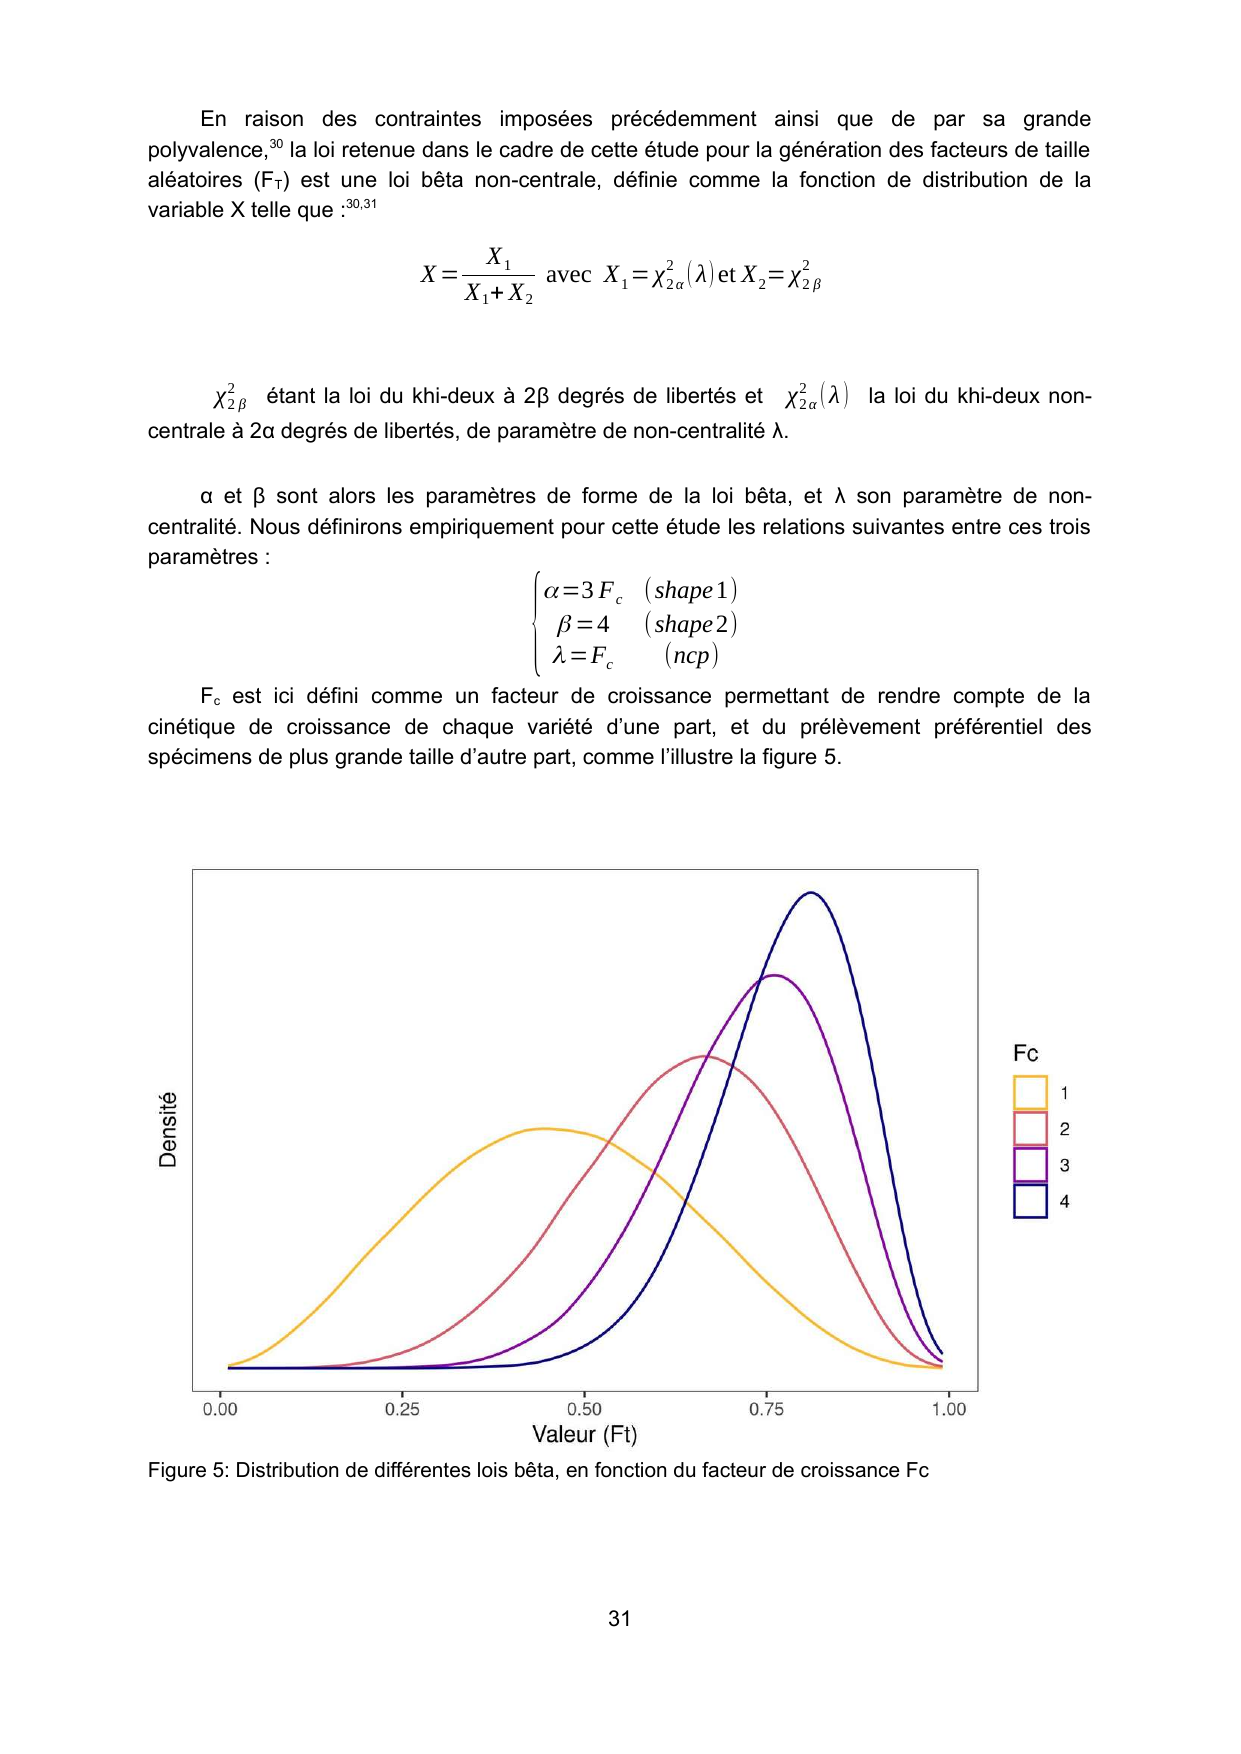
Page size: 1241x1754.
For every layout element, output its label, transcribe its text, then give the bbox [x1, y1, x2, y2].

text En raison des contraintes imposées précédemment ainsi que de par sa grande polyvalence,30 la loi retenue dans le cadre de cette étude pour la génération des facteurs de taille aléatoires (FT) est une loi bêta non-centrale, définie comme la fonction de distribution de la variable X telle que :30,31 [148, 106, 1093, 222]
text α et β sont alors les paramètres de forme de la loi bêta, et λ son paramètre de non-centralité. Nous définirons empiriquement pour cette étude les relations suivantes entre ces trois paramètres : [148, 483, 1093, 569]
picture [147, 857, 1093, 1458]
text Figure 5: Distribution de différentes lois bêta, en fonction du facteur de croissance Fc [148, 1458, 1093, 1482]
text étant la loi du khi-deux à 2β degrés de libertés et la loi du khi-deux non-centrale à 2α degrés de libertés, de paramètre de non-centralité λ. [148, 379, 1093, 443]
text Fc est ici défini comme un facteur de croissance permettant de rendre compte de la cinétique de croissance de chaque variété d’une part, et du prélèvement préférentiel des spécimens de plus grande taille d’autre part, comme l’illustre la figure 5. [148, 610, 1093, 769]
